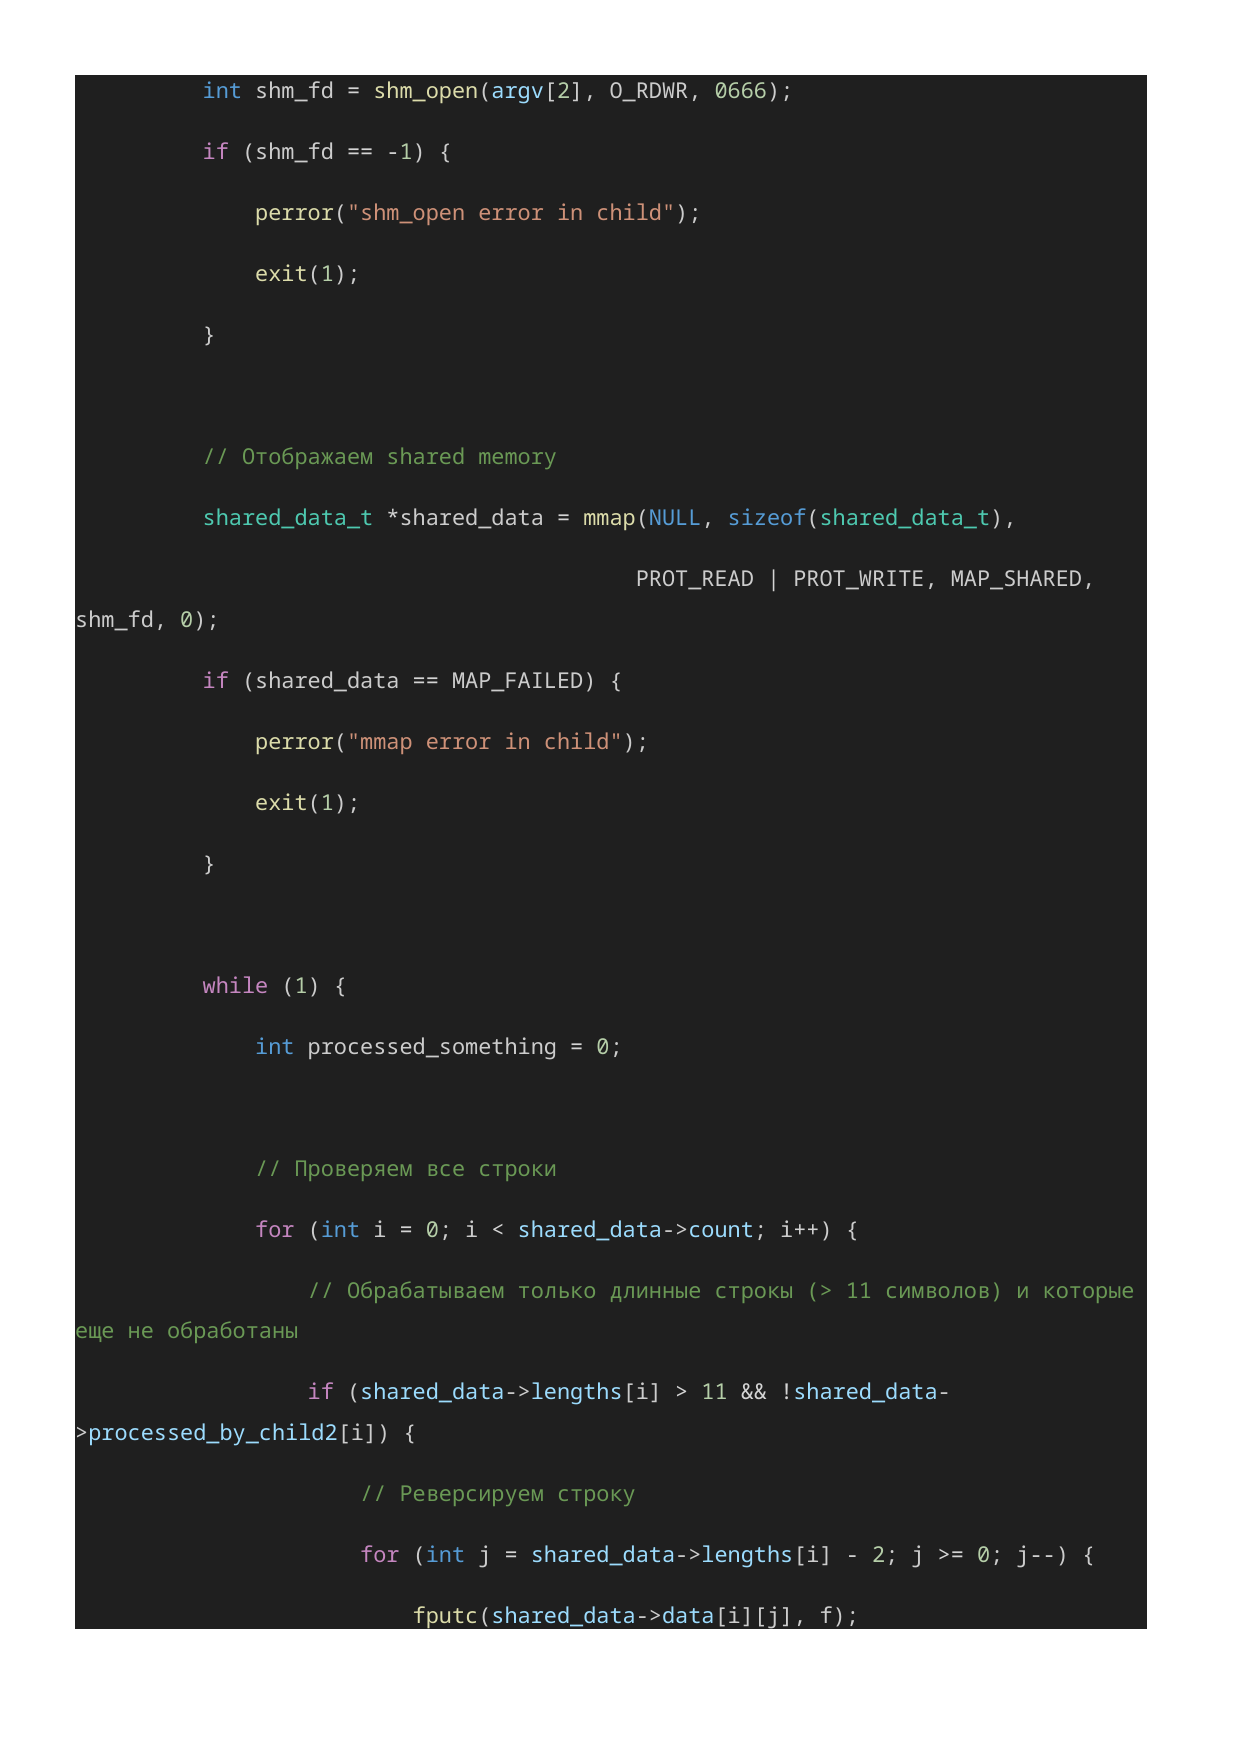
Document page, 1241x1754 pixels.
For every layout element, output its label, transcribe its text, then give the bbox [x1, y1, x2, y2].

text // Обрабатываем только длинные строкы (> 11 символов) и которые еще не обработаны [75, 1275, 1147, 1345]
text // Отображаем shared memory [75, 441, 1147, 471]
text // Проверяем все строки [75, 1153, 1147, 1183]
text exit(1); [75, 258, 1147, 288]
text PROT_READ | PROT_WRITE, MAP_SHARED, shm_fd, 0); [75, 563, 1147, 633]
text } [75, 319, 1147, 349]
text if (shared_data->lengths[i] > 11 && !shared_data->processed_by_child2[i]) { [75, 1376, 1147, 1446]
text shared_data_t *shared_data = mmap(NULL, sizeof(shared_data_t), [75, 502, 1147, 532]
text exit(1); [75, 787, 1147, 816]
text if (shm_fd == -1) { [75, 136, 1147, 166]
text } [75, 848, 1147, 877]
text for (int i = 0; i < shared_data->count; i++) { [75, 1214, 1147, 1244]
text perror("shm_open error in child"); [75, 197, 1147, 227]
text while (1) { [75, 970, 1147, 999]
text // Реверсируем строку [75, 1477, 1147, 1507]
text perror("mmap error in child"); [75, 726, 1147, 755]
text fputc(shared_data->data[i][j], f); [75, 1599, 1147, 1629]
text int processed_something = 0; [75, 1031, 1147, 1061]
text int shm_fd = shm_open(argv[2], O_RDWR, 0666); [75, 75, 1147, 105]
text for (int j = shared_data->lengths[i] - 2; j >= 0; j--) { [75, 1538, 1147, 1568]
text if (shared_data == MAP_FAILED) { [75, 664, 1147, 694]
